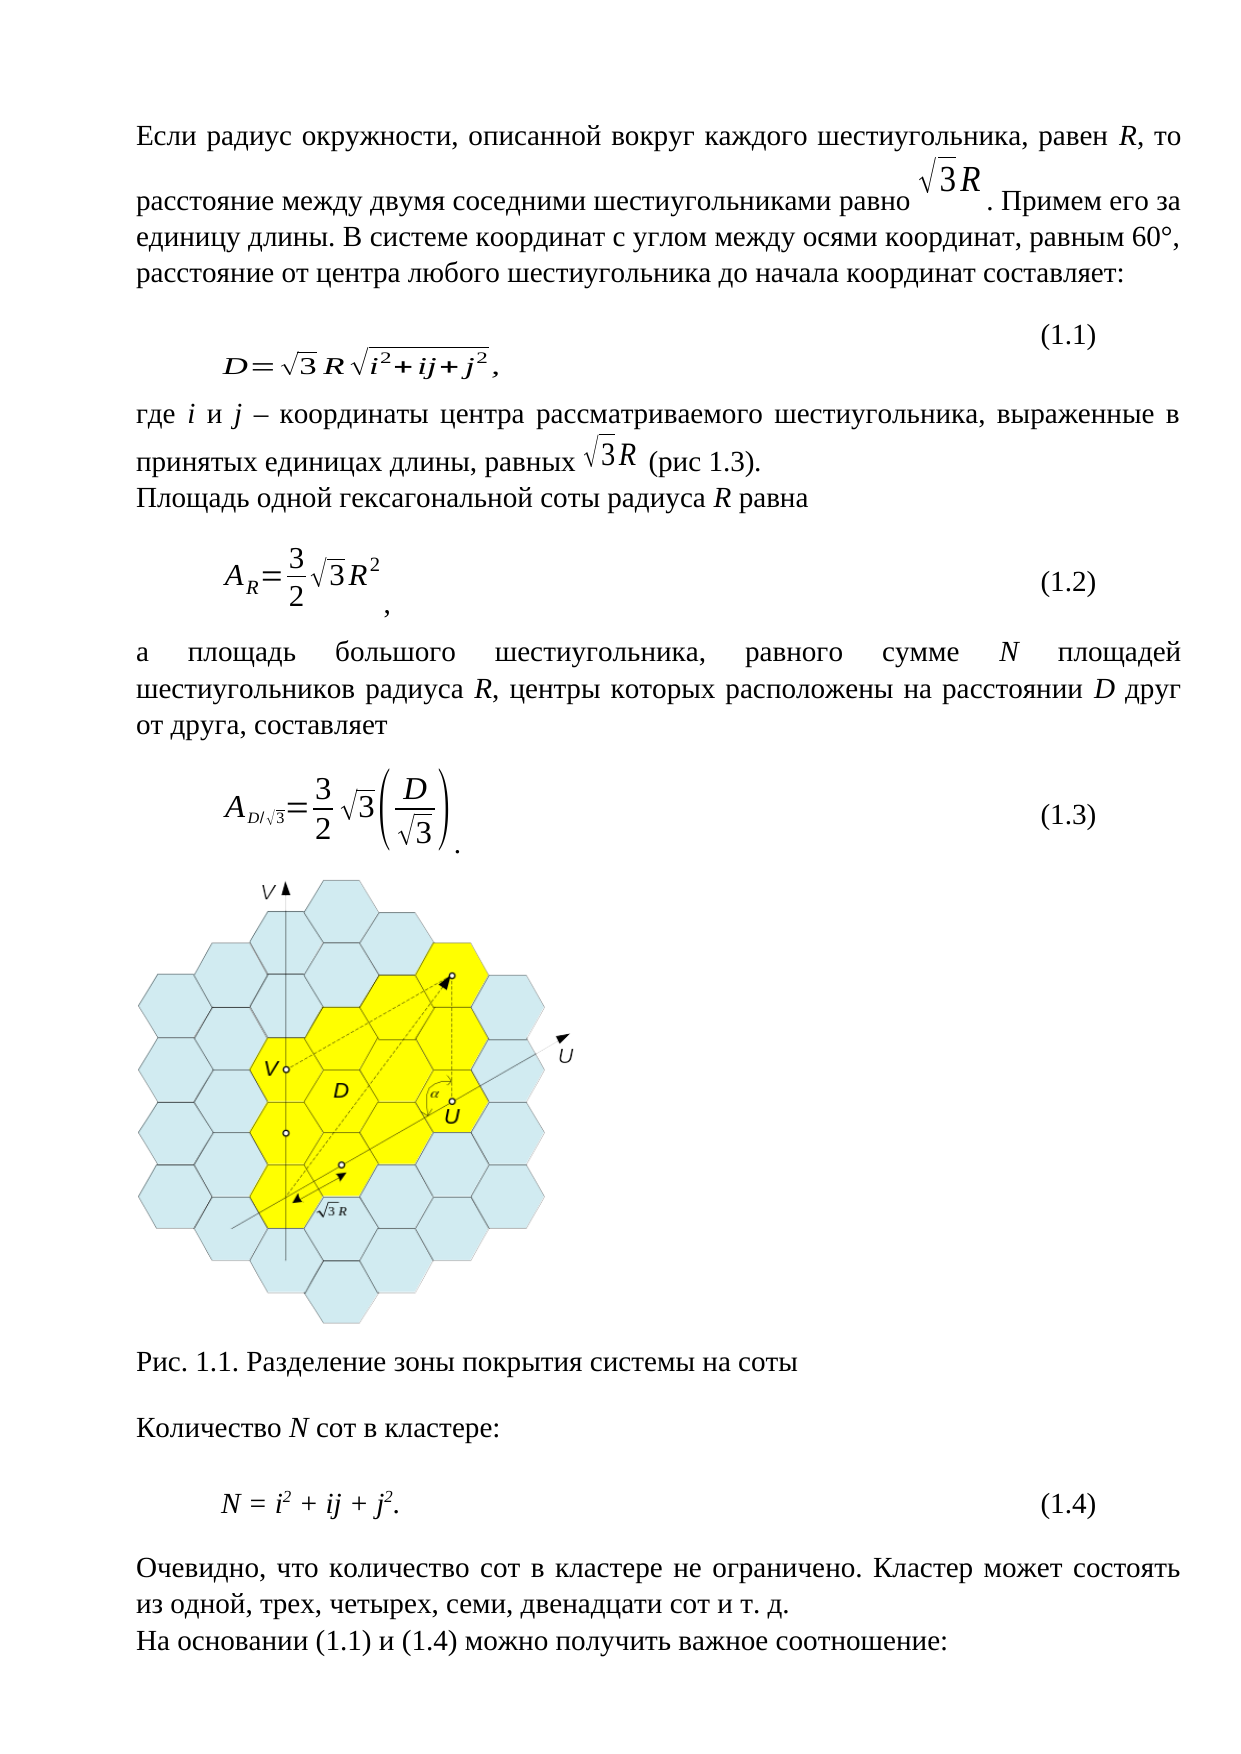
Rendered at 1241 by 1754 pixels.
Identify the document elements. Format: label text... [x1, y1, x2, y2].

table_header (1.2) [969, 529, 1107, 622]
table_header (1.3) [969, 756, 1107, 863]
table_header N = i2 + ij + j2. [210, 1459, 969, 1538]
text где i и j – координаты центра рассматриваемого шестиугольника, выраженные в принятых единицах длины, равных (рис 1.3). [136, 396, 1181, 478]
text Площадь одной гексагональной соты радиуса R равна [136, 480, 1181, 514]
table_header (1.1) [969, 304, 1107, 384]
table_header . [210, 756, 969, 863]
text Если радиус окружности, описанной вокруг каждого шестиугольника, равен R, то расстояние между двумя соседними шестиугольниками равно . Примем его за единицу длины. В системе координат с углом между осями координат, равным 60°, расстояние от центра любого шестиугольника до начала координат составляет: [136, 118, 1181, 289]
table_header (1.4) [969, 1459, 1107, 1538]
text Рис. 1.1. Разделение зоны покрытия системы на соты [136, 1344, 1181, 1378]
text Количество N сот в кластере: [136, 1410, 1181, 1443]
text а площадь большого шестиугольника, равного сумме N площадей шестиугольников радиуса R, центры которых расположены на расстоянии D друг от друга, составляет [136, 634, 1181, 740]
text На основании (1.1) и (1.4) можно получить важное соотношение: [136, 1623, 1181, 1656]
table_header [210, 304, 969, 384]
text Очевидно, что количество сот в кластере не ограничено. Кластер может состоять из одной, трех, четырех, семи, двенадцати сот и т. д. [136, 1551, 1181, 1620]
table_header , [210, 529, 969, 622]
